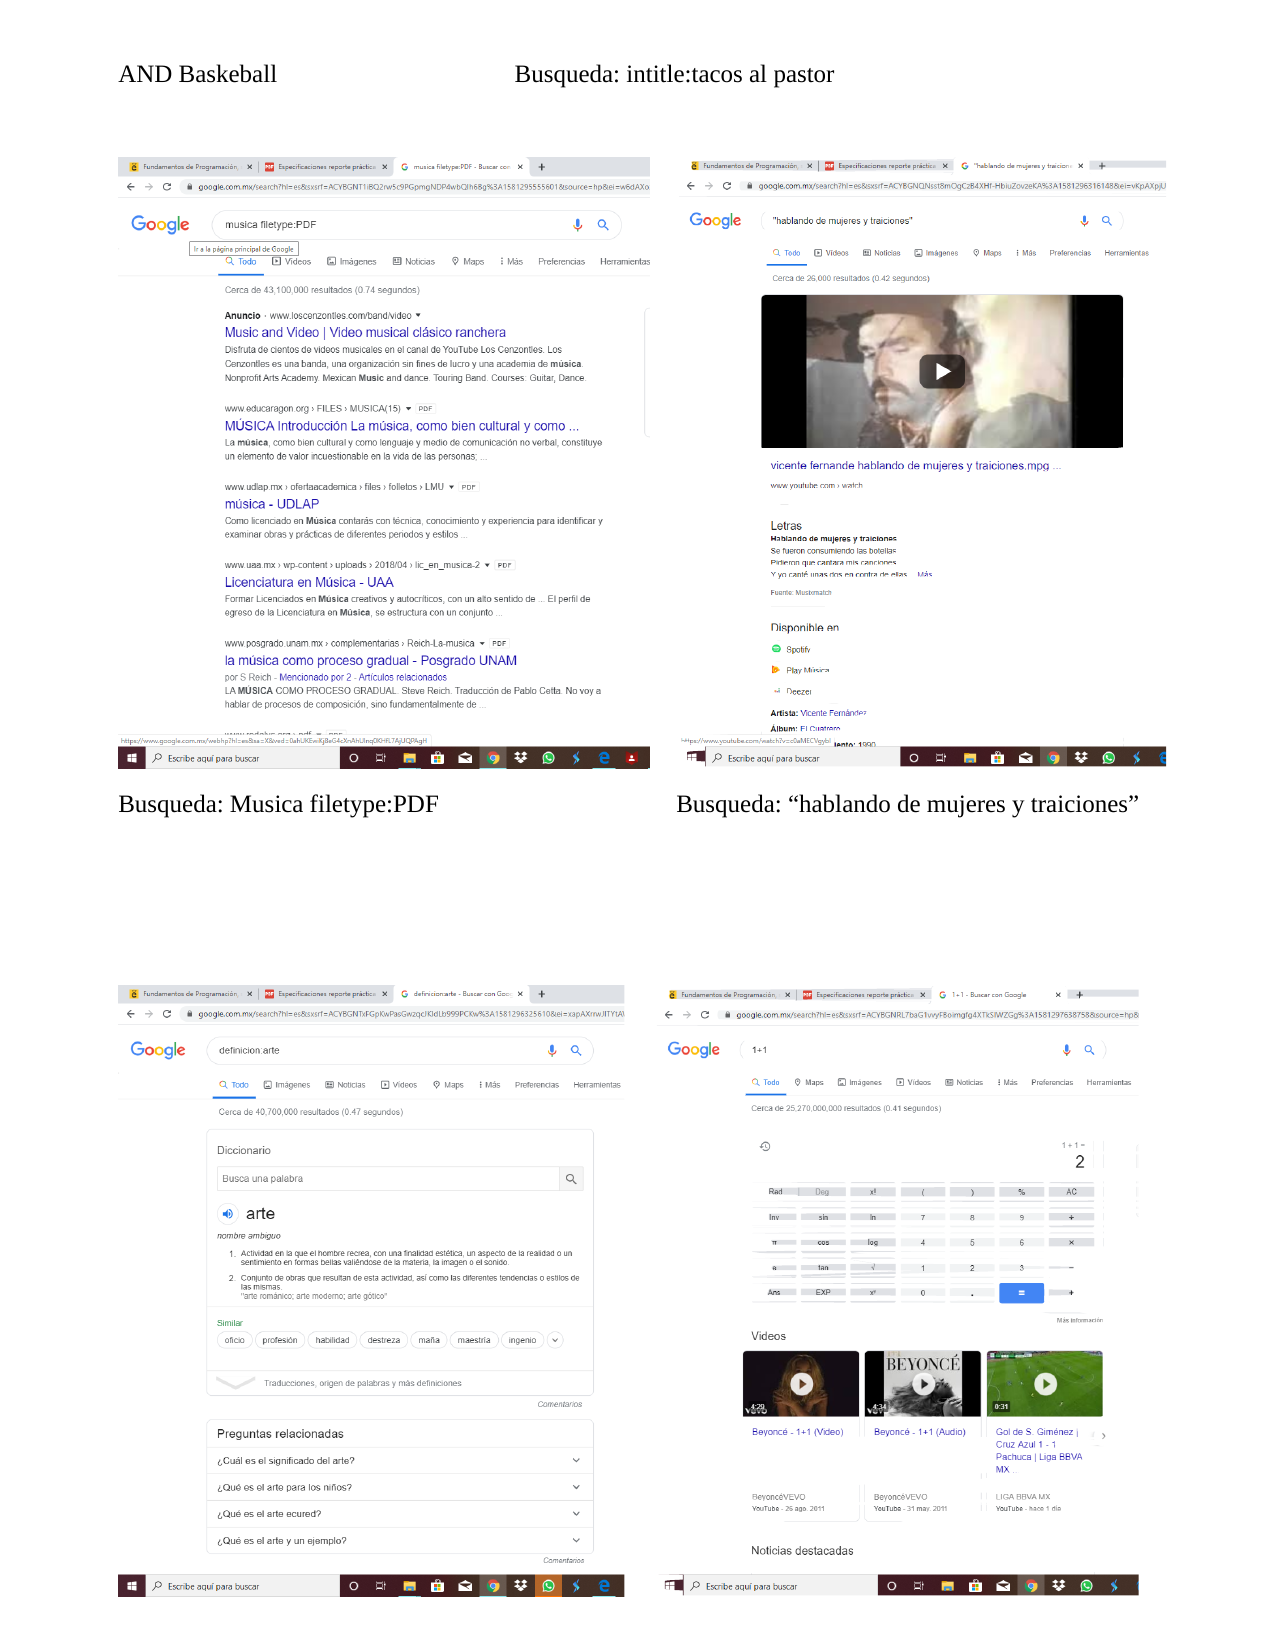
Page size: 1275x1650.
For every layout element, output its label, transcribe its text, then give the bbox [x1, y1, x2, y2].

text AND Baskeball Busqueda: intitle:tacos al pastor [118, 59, 1205, 88]
text Busqueda: Musica filetype:PDF Busqueda: “hablando de mujeres y traiciones” [118, 789, 1205, 817]
